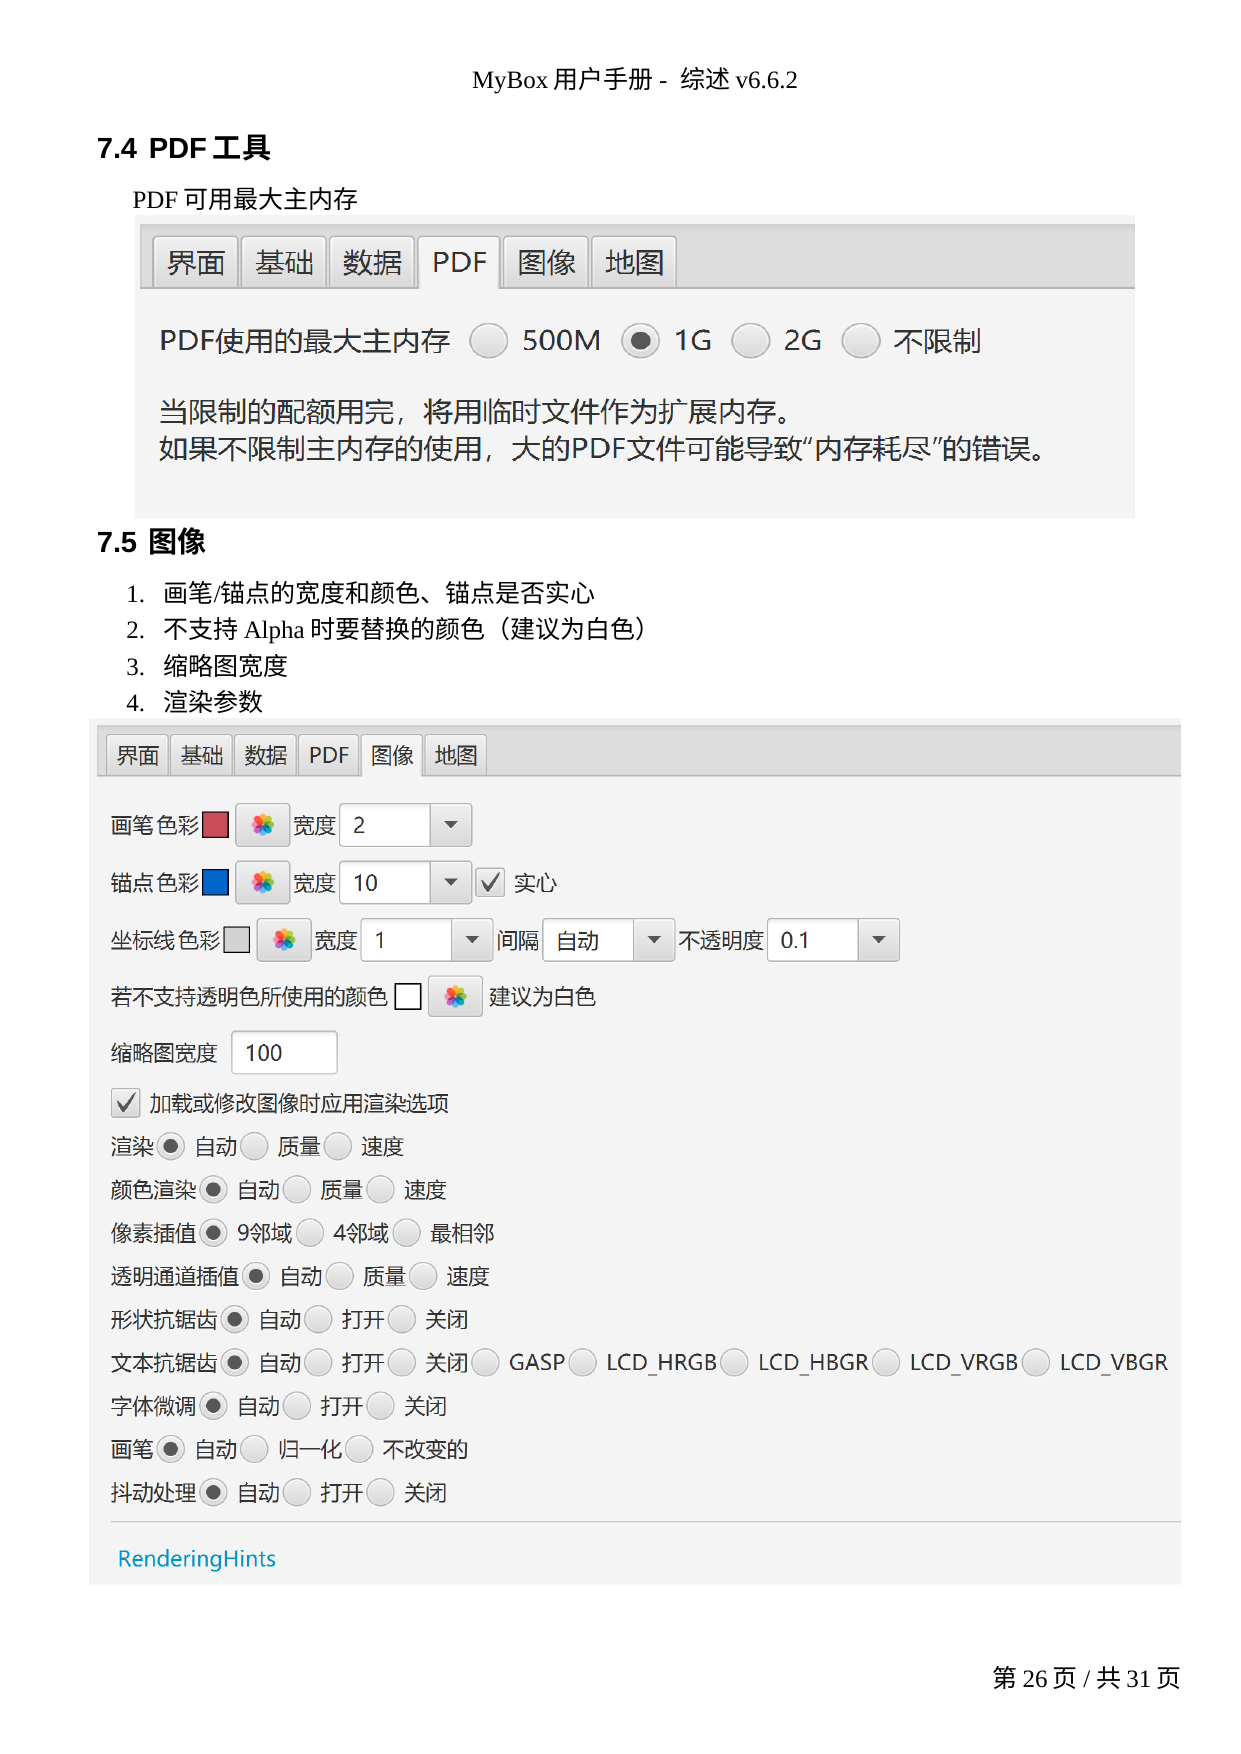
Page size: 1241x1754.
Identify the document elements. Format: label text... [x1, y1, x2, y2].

list 画笔/锚点的宽度和颜色、锚点是否实心 [126, 573, 1181, 610]
list 缩略图宽度 [126, 646, 1181, 682]
subtitle 图像 [88, 241, 1181, 561]
list 渲染参数 [126, 682, 1181, 718]
picture [134, 215, 1135, 519]
picture [88, 718, 1182, 1585]
list 不支持Alpha时要替换的颜色（建议为白色） [126, 610, 1181, 646]
subtitle PDF工具 [88, 125, 1181, 167]
text PDF可用最大主内存 [88, 179, 1181, 216]
